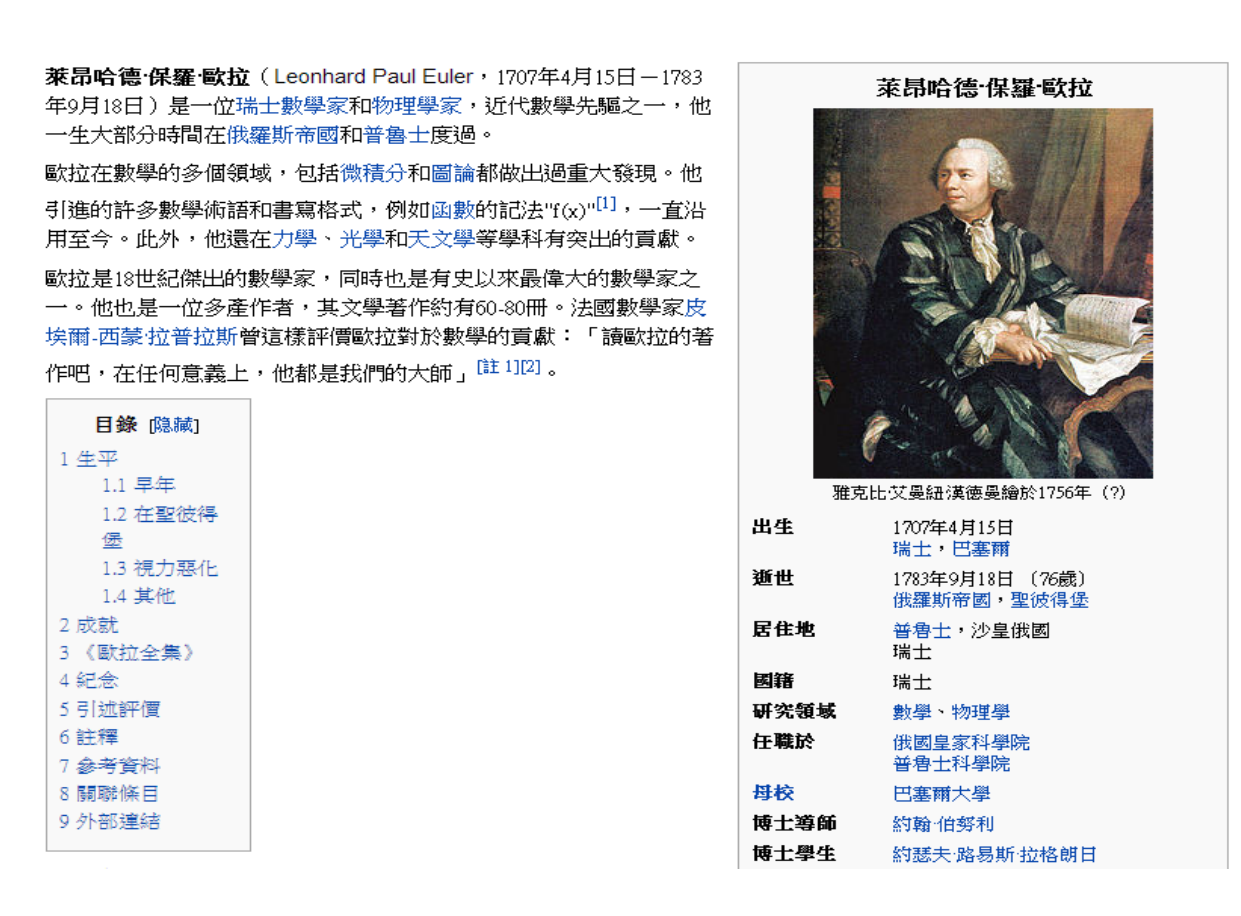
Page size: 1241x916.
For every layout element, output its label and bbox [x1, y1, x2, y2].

picture [37, 57, 1240, 869]
